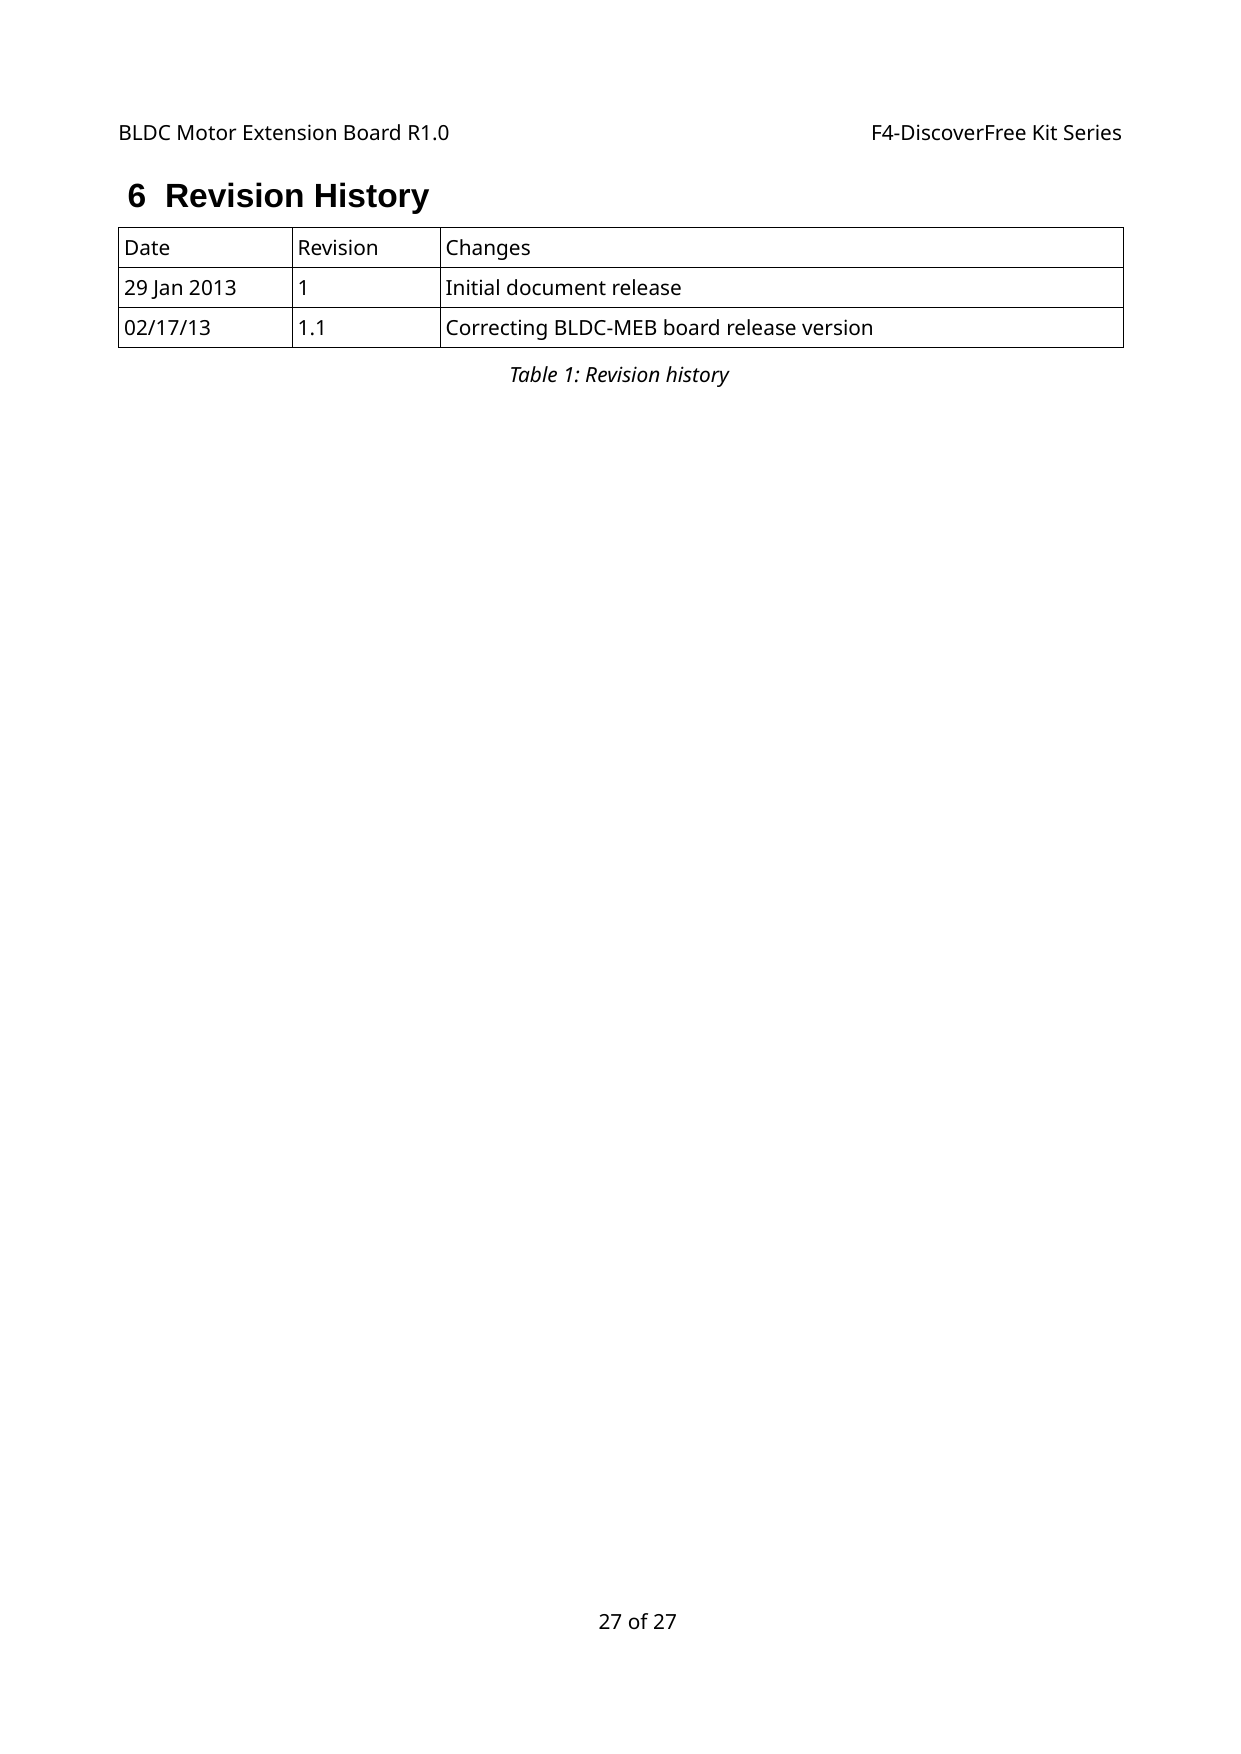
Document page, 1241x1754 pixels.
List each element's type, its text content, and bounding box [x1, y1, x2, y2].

table_cell 1.1 [293, 308, 440, 347]
table_cell 29 Jan 2013 [119, 268, 292, 307]
table_cell Initial document release [441, 268, 1123, 307]
table_header Changes [441, 228, 1123, 267]
table_header Date [119, 228, 292, 267]
text Table 1: Revision history [118, 360, 1122, 388]
table_cell 02/17/13 [119, 308, 292, 347]
subtitle Revision History [118, 176, 1122, 215]
table_cell Correcting BLDC-MEB board release version [441, 308, 1123, 347]
table_cell 1 [293, 268, 440, 307]
table_header Revision [293, 228, 440, 267]
